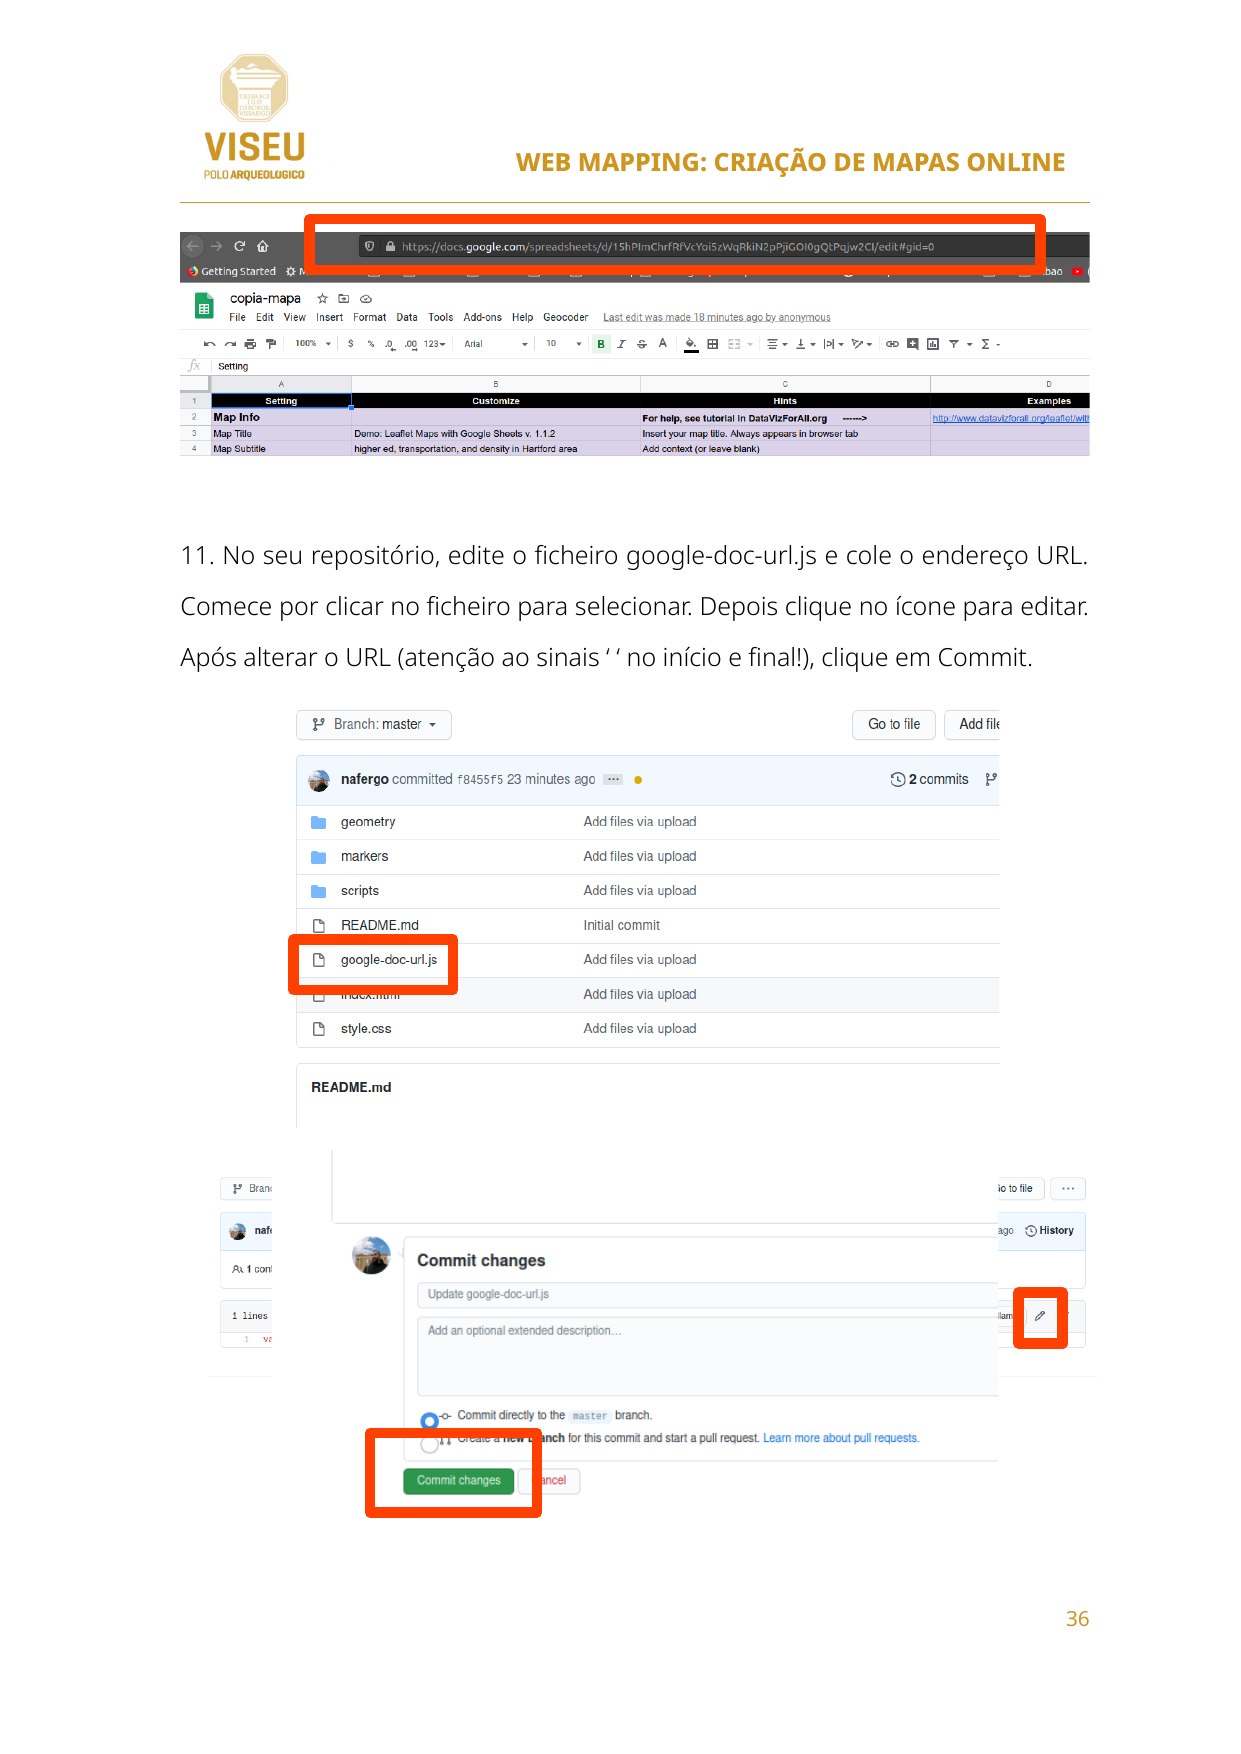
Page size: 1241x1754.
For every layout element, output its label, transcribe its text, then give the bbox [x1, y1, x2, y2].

picture [375, 1438, 532, 1507]
picture [315, 232, 1035, 265]
text 11. No seu repositório, edite o ficheiro google-doc-url.js e cole o endereço URL. Comece por clicar no ficheiro para selecionar. Depois clique no ícone para editar. Após alterar o URL (atenção ao sinais ‘ ‘ no início e final!), clique em Commit. [180, 538, 1090, 674]
picture [180, 232, 1090, 456]
picture [270, 689, 1000, 1128]
picture [202, 1150, 1112, 1509]
